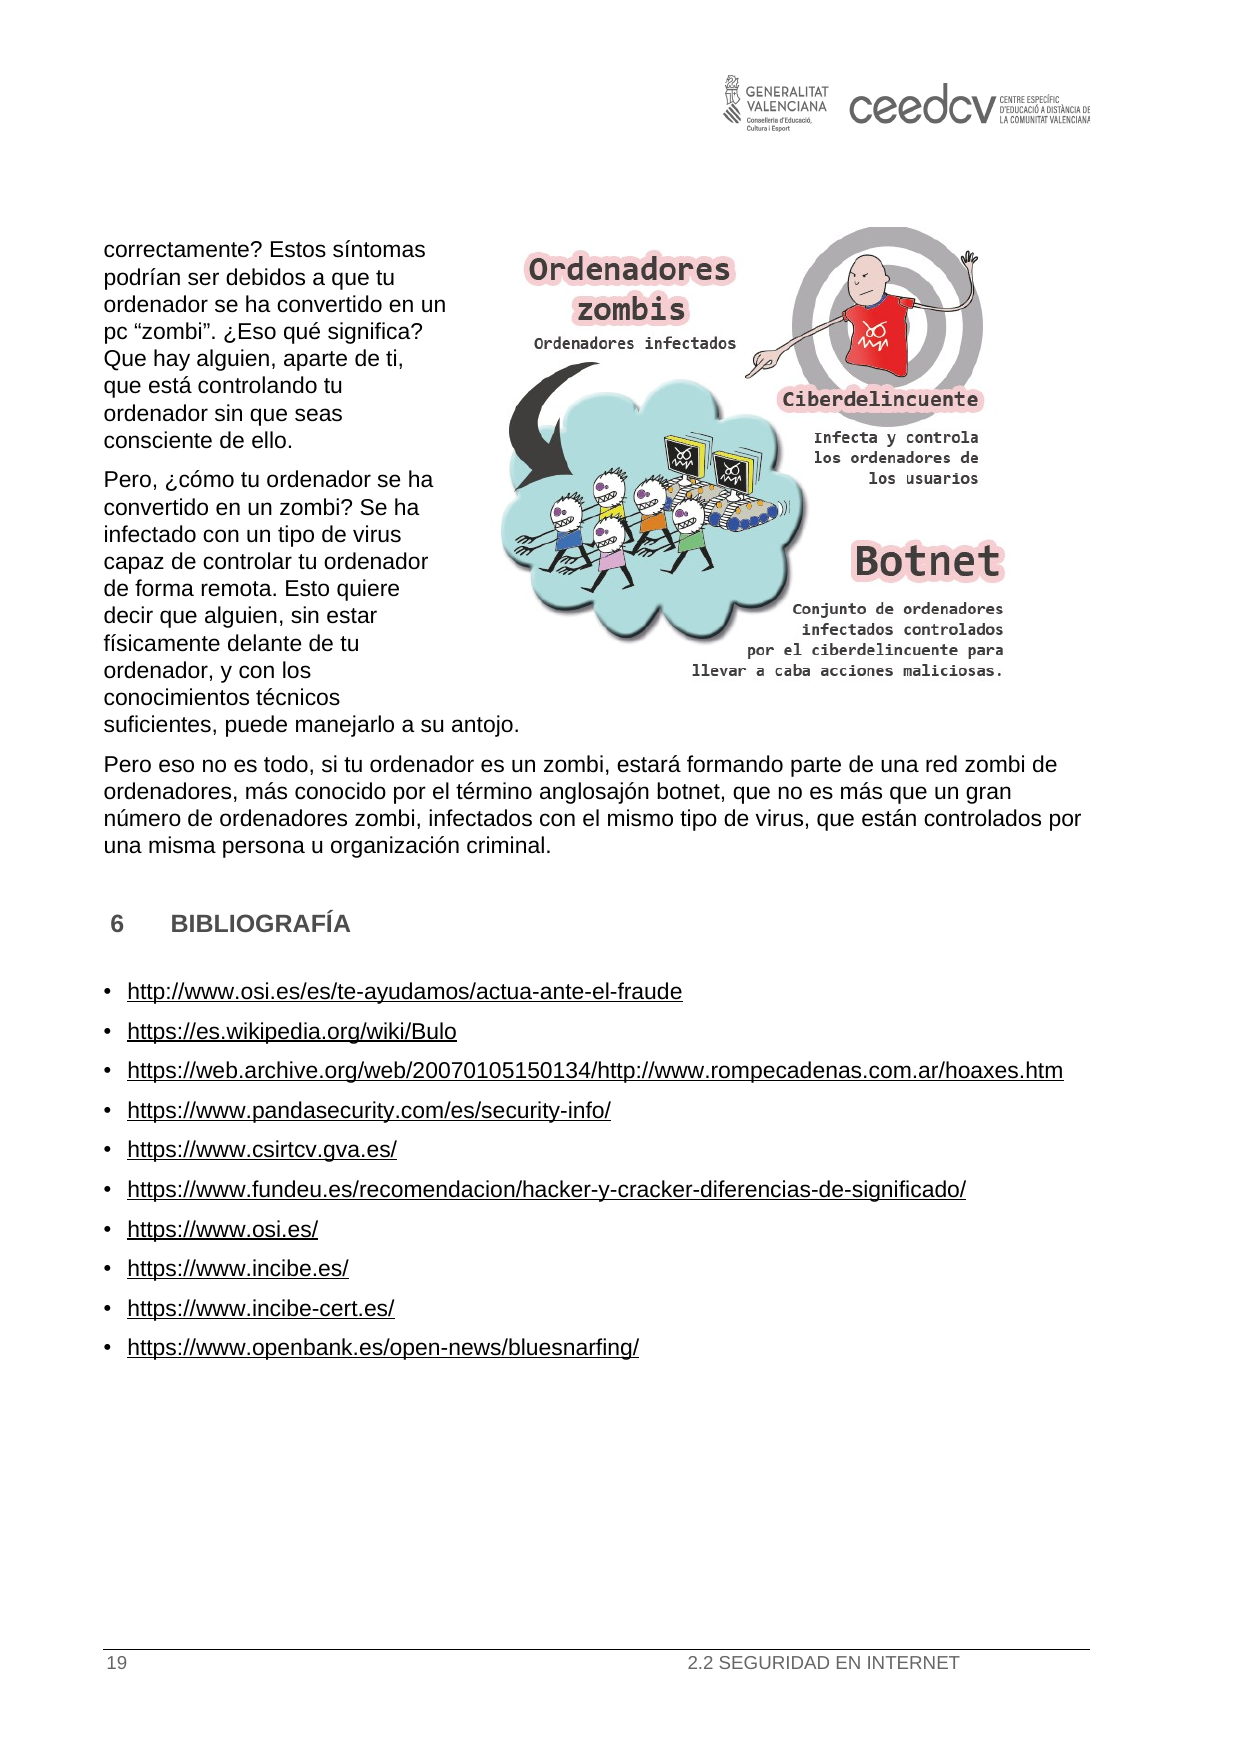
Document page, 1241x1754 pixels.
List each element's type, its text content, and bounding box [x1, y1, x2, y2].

list http://www.osi.es/es/te-ayudamos/actua-ante-el-fraude [103, 978, 1090, 1005]
text correctamente? Estos síntomas podrían ser debidos a que tu ordenador se ha convertido en un pc “zombi”. ¿Eso qué significa? Que hay alguien, aparte de ti, que está controlando tu ordenador sin que seas consciente de ello. [103, 236, 476, 454]
text Pero, ¿cómo tu ordenador se ha convertido en un zombi? Se ha infectado con un tipo de virus capaz de controlar tu ordenador de forma remota. Esto quiere decir que alguien, sin estar físicamente delante de tu ordenador, y con los conocimientos técnicos suficientes, puede manejarlo a su antojo. [103, 466, 1090, 738]
list https://www.pandasecurity.com/es/security-info/ [103, 1097, 1090, 1124]
list https://www.incibe.es/ [103, 1255, 1090, 1282]
picture [723, 75, 1091, 132]
list https://www.fundeu.es/recomendacion/hacker-y-cracker-diferencias-de-significado/ [103, 1176, 1090, 1203]
list https://www.openbank.es/open-news/bluesnarfing/ [103, 1334, 1090, 1361]
text Pero eso no es todo, si tu ordenador es un zombi, estará formando parte de una red zombi de ordenadores, más conocido por el término anglosajón botnet, que no es más que un gran número de ordenadores zombi, infectados con el mismo tipo de virus, que están controlados por una misma persona u organización criminal. [103, 750, 1090, 859]
picture [476, 227, 1012, 682]
subtitle BIBLIOGRAFÍA [103, 911, 1090, 938]
list https://es.wikipedia.org/wiki/Bulo [103, 1017, 1090, 1045]
list https://www.incibe-cert.es/ [103, 1294, 1090, 1322]
list https://www.csirtcv.gva.es/ [103, 1136, 1090, 1163]
list https://www.osi.es/ [103, 1215, 1090, 1243]
list https://web.archive.org/web/20070105150134/http://www.rompecadenas.com.ar/hoaxes.htm [103, 1057, 1090, 1084]
text [1012, 236, 1090, 454]
